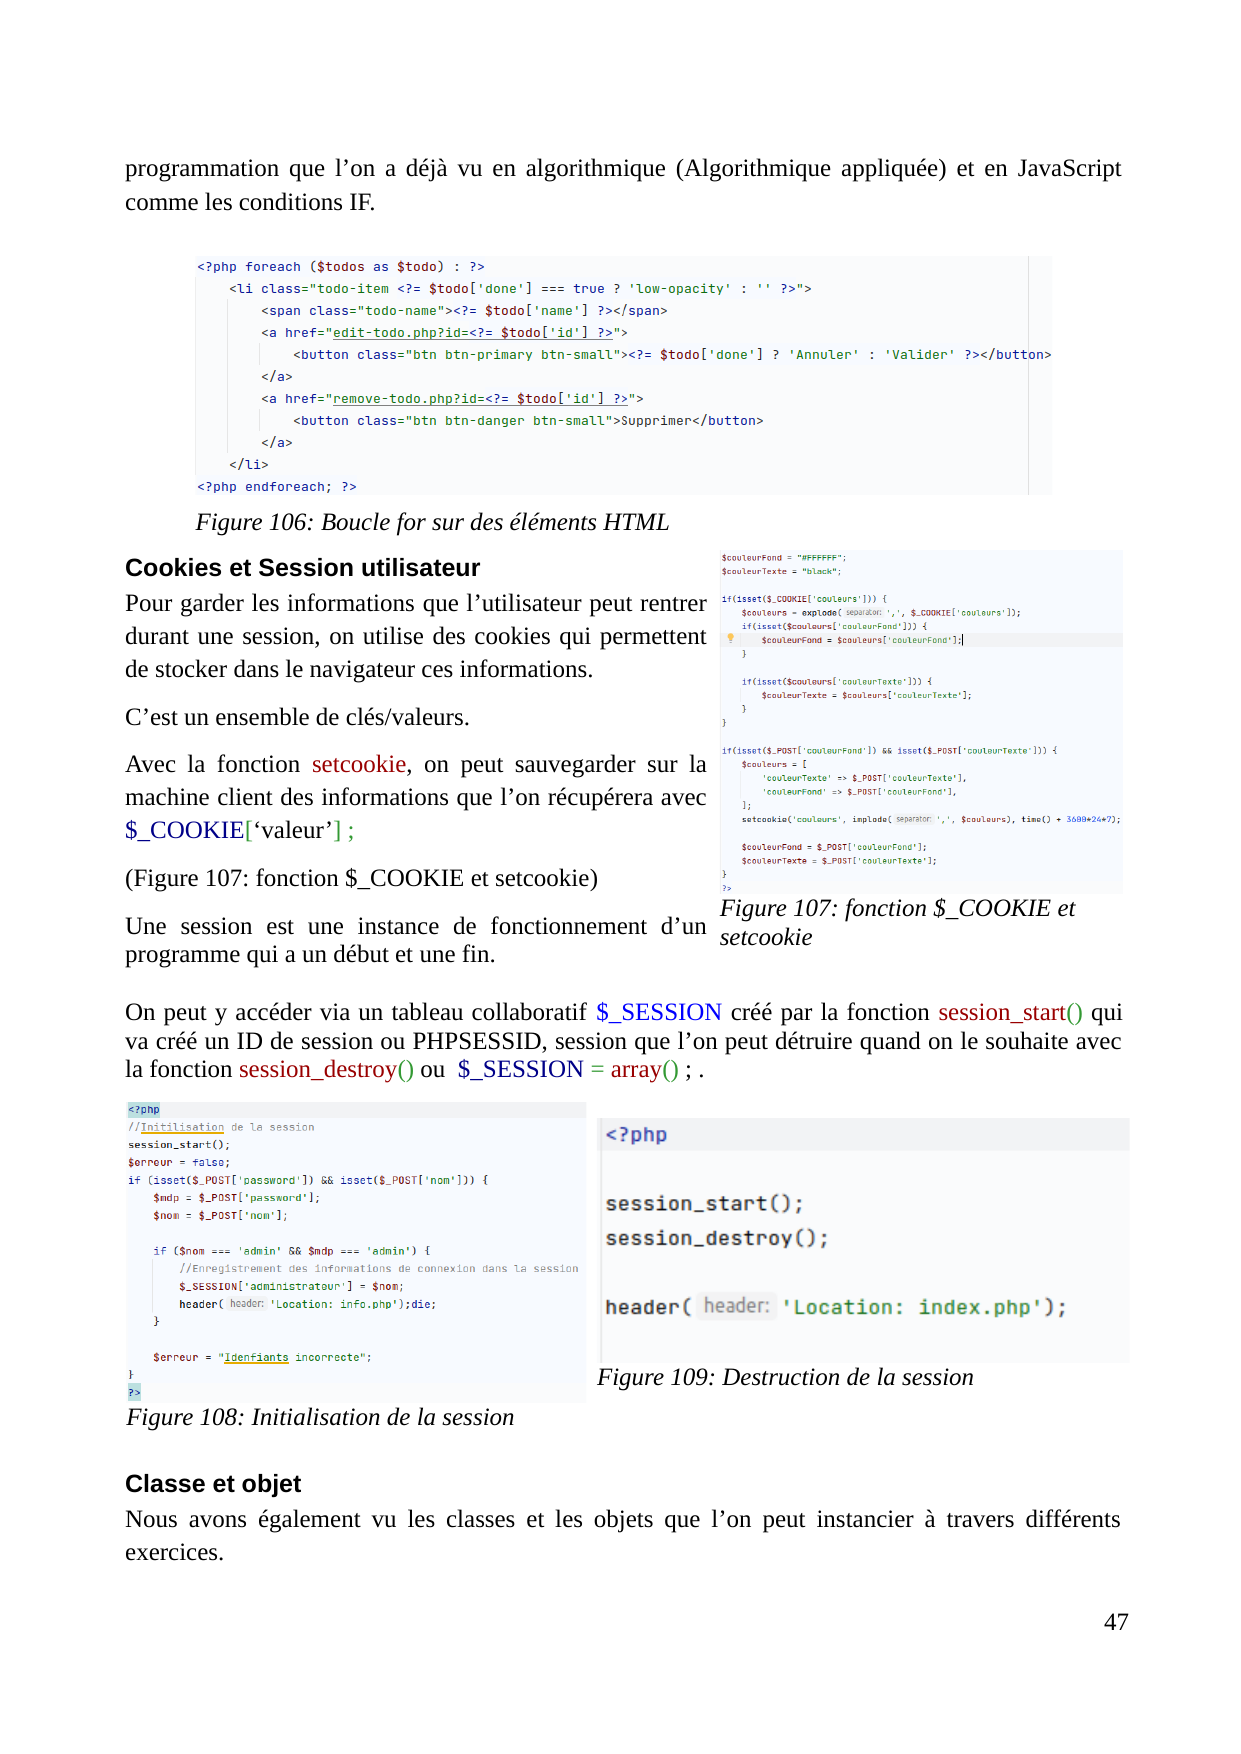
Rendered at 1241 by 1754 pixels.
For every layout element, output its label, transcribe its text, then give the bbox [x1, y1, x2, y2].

text Avec la fonction setcookie, on peut sauvegarder sur la machine client des informations que l’on récupérera avec $_COOKIE[‘valeur’] ; [125, 749, 719, 844]
text Une session est une instance de fonctionnement d’un programme qui a un début et une fin. [125, 911, 1123, 968]
picture [596, 1118, 1130, 1363]
text Figure 107: fonction $_COOKIE et setcookie [719, 894, 1123, 951]
subtitle Classe et objet [125, 1469, 1123, 1498]
text Nous avons également vu les classes et les objets que l’on peut instancier à travers différents exercices. [125, 1504, 1123, 1566]
text C’est un ensemble de clés/valeurs. [125, 702, 719, 731]
text Pour garder les informations que l’utilisateur peut rentrer durant une session, on utilise des cookies qui permettent de stocker dans le navigateur ces informations. [125, 588, 719, 683]
text Figure 109: Destruction de la session [597, 1363, 1129, 1391]
subtitle Cookies et Session utilisateur [125, 294, 1123, 582]
text Figure 108: Initialisation de la session [126, 1403, 586, 1431]
text (Figure 107: fonction $_COOKIE et setcookie) [125, 863, 719, 892]
text On peut y accéder via un tableau collaboratif $_SESSION créé par la fonction session_start() qui va créé un ID de session ou PHPSESSID, session que l’on peut détruire quand on le souhaite avec la fonction session_destroy() ou $_SESSION = array() ; . [125, 997, 1123, 1083]
text programmation que l’on a déjà vu en algorithmique (Algorithmique appliquée) et en JavaScript comme les conditions IF. [125, 153, 1123, 215]
picture [719, 550, 1123, 894]
picture [126, 1102, 587, 1403]
picture [195, 256, 1053, 495]
text Figure 106: Boucle for sur des éléments HTML [195, 495, 1052, 536]
